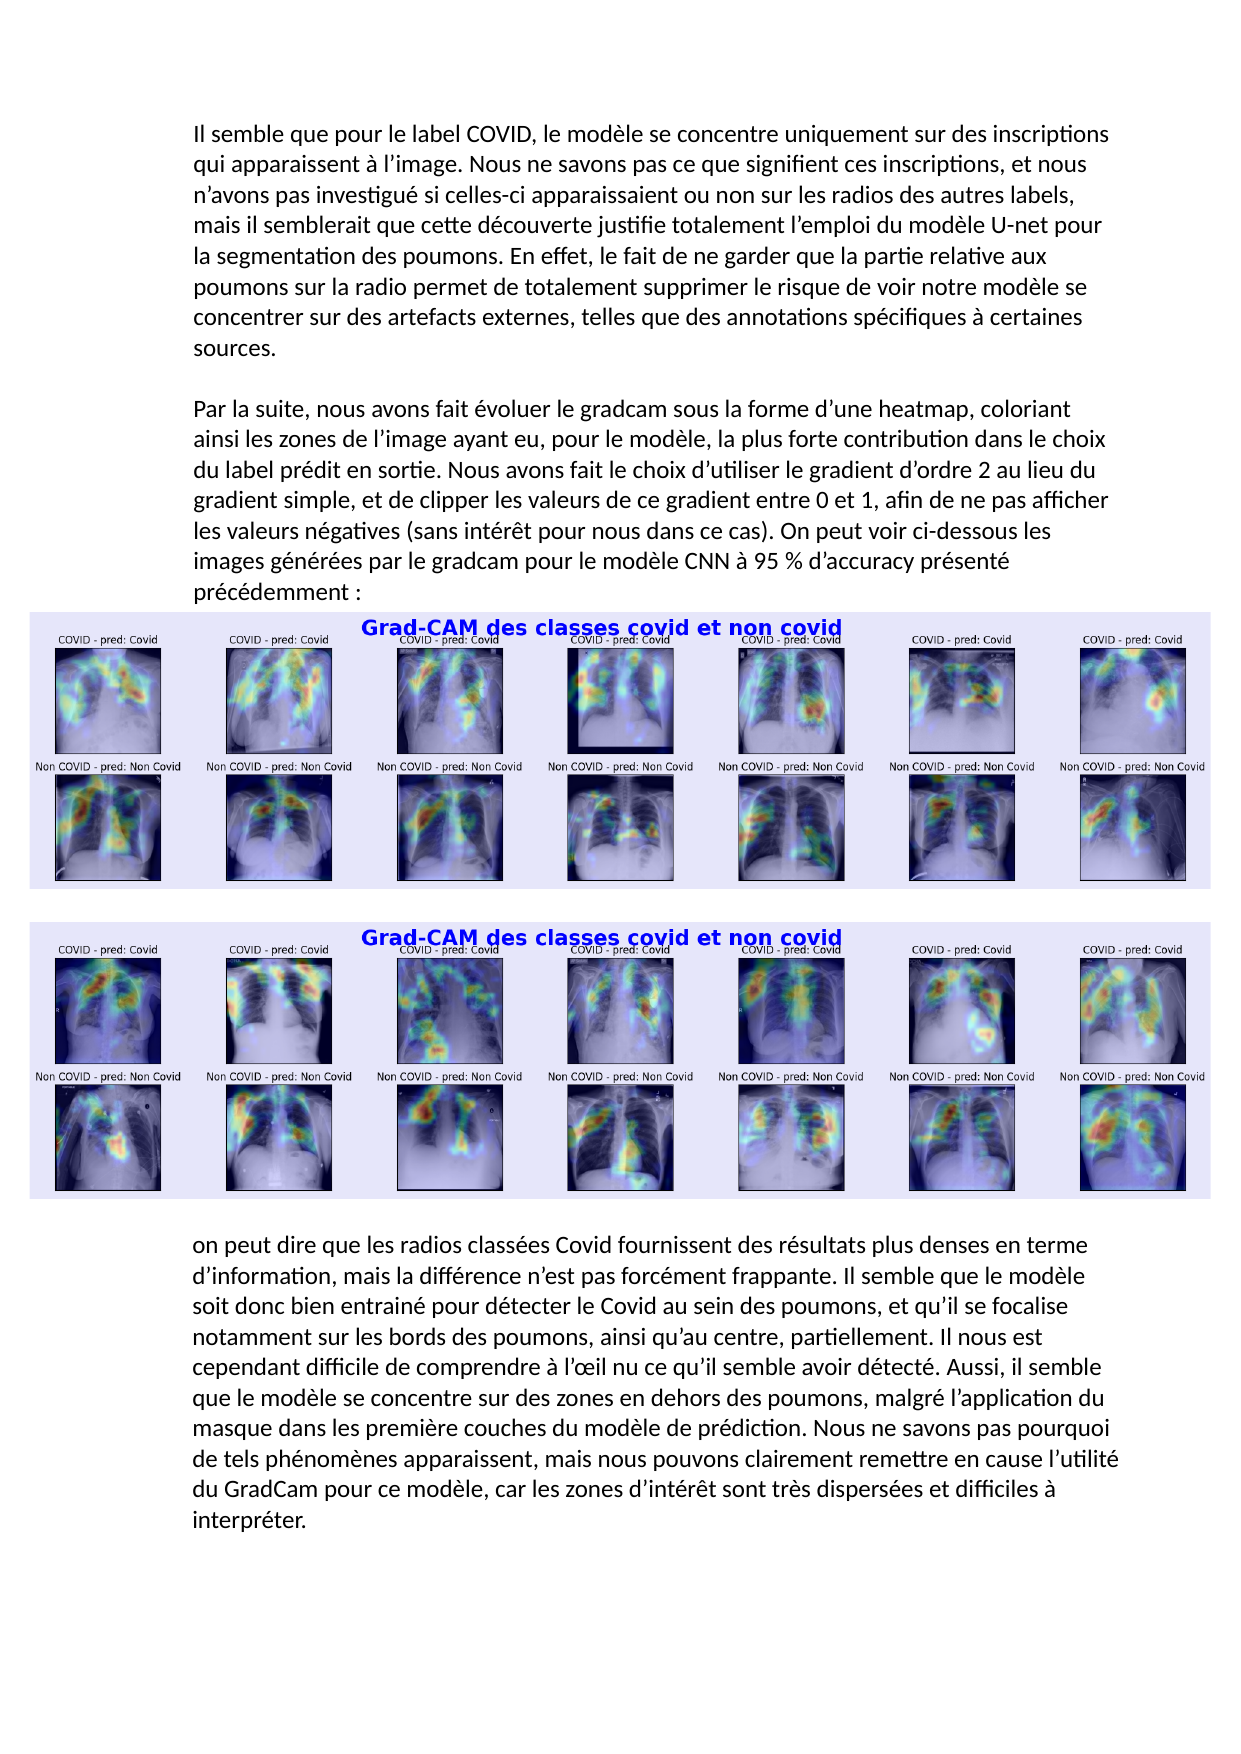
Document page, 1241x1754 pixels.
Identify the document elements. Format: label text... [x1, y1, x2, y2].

text on peut dire que les radios classées Covid fournissent des résultats plus denses en terme d’information, mais la différence n’est pas forcément frappante. Il semble que le modèle soit donc bien entrainé pour détecter le Covid au sein des poumons, et qu’il se focalise notamment sur les bords des poumons, ainsi qu’au centre, partiellement. Il nous est cependant difficile de comprendre à l’œil nu ce qu’il semble avoir détecté. Aussi, il semble que le modèle se concentre sur des zones en dehors des poumons, malgré l’application du masque dans les première couches du modèle de prédiction. Nous ne savons pas pourquoi de tels phénomènes apparaissent, mais nous pouvons clairement remettre en cause l’utilité du GradCam pour ce modèle, car les zones d’intérêt sont très dispersées et difficiles à interpréter. [192, 1199, 1122, 1534]
list Il semble que pour le label COVID, le modèle se concentre uniquement sur des inscriptions qui apparaissent à l’image. Nous ne savons pas ce que signifient ces inscriptions, et nous n’avons pas investigué si celles-ci apparaissaient ou non sur les radios des autres labels, mais il semblerait que cette découverte justifie totalement l’emploi du modèle U-net pour la segmentation des poumons. En effet, le fait de ne garder que la partie relative aux poumons sur la radio permet de totalement supprimer le risque de voir notre modèle se concentrer sur des artefacts externes, telles que des annotations spécifiques à certaines sources. Par la suite, nous avons fait évoluer le gradcam sous la forme d’une heatmap, coloriant ainsi les zones de l’image ayant eu, pour le modèle, la plus forte contribution dans le choix du label prédit en sortie. Nous avons fait le choix d’utiliser le gradient d’ordre 2 au lieu du gradient simple, et de clipper les valeurs de ce gradient entre 0 et 1, afin de ne pas afficher les valeurs négatives (sans intérêt pour nous dans ce cas). On peut voir ci-dessous les images générées par le gradcam pour le modèle CNN à 95 % d’accuracy présenté précédemment : [156, 118, 1122, 606]
picture [29, 922, 1211, 1199]
picture [29, 612, 1211, 889]
